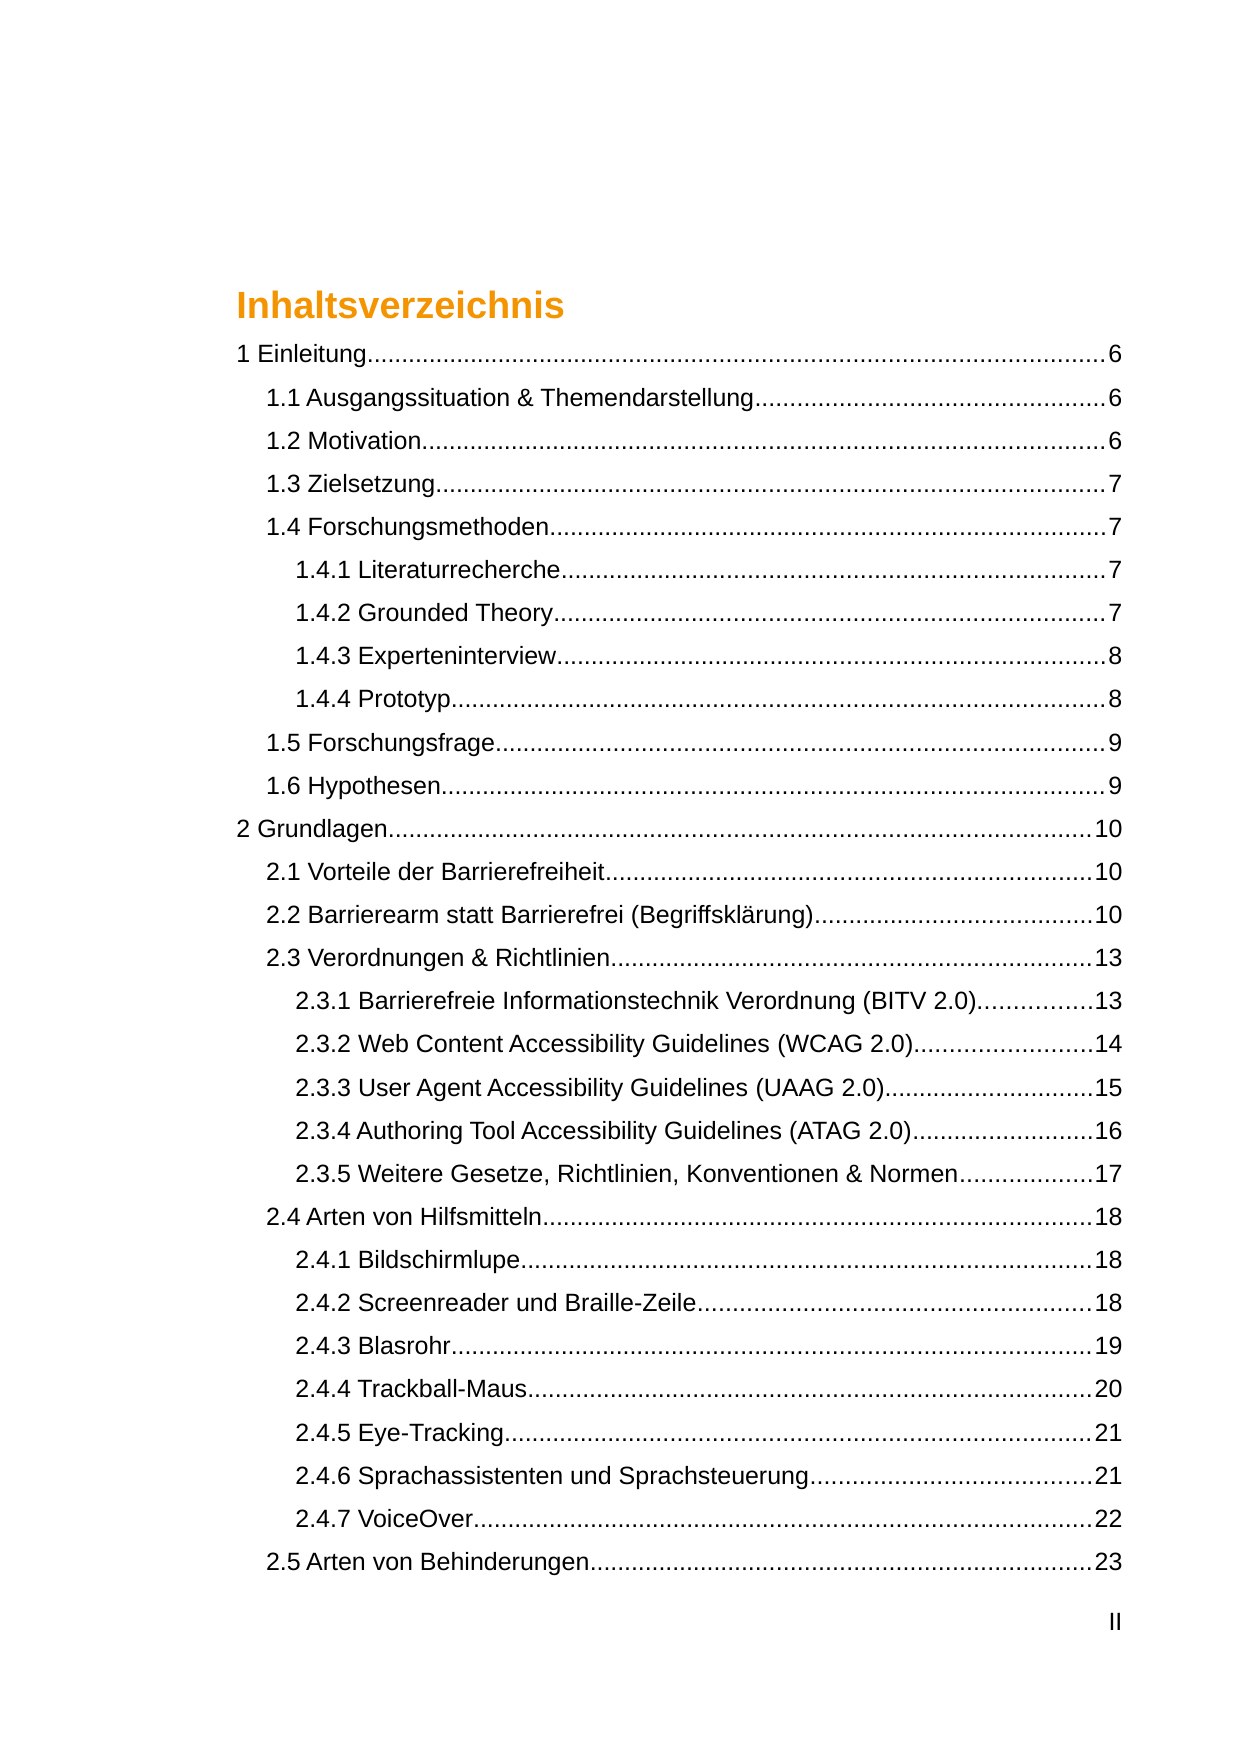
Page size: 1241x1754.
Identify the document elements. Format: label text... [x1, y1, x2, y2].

text 2.4.5 Eye-Tracking 21 [295, 1418, 1122, 1446]
text 2 Grundlagen 10 [236, 814, 1122, 843]
text 1.4 Forschungsmethoden 7 [266, 512, 1122, 541]
text 2.4.3 Blasrohr 19 [295, 1331, 1122, 1360]
text 2.4.7 VoiceOver 22 [295, 1504, 1122, 1533]
text 1.4.3 Experteninterview 8 [295, 641, 1122, 670]
text 1.4.2 Grounded Theory 7 [295, 598, 1122, 627]
text 2.3.2 Web Content Accessibility Guidelines (WCAG 2.0) 14 [295, 1029, 1122, 1058]
text 2.3.4 Authoring Tool Accessibility Guidelines (ATAG 2.0) 16 [295, 1116, 1122, 1144]
text 1.1 Ausgangssituation & Themendarstellung 6 [266, 383, 1122, 411]
text 2.4.2 Screenreader und Braille-Zeile 18 [295, 1288, 1122, 1317]
subtitle Inhaltsverzeichnis [236, 283, 1122, 327]
text 1.3 Zielsetzung 7 [266, 469, 1122, 498]
text 1 Einleitung 6 [236, 339, 1122, 368]
text 2.4.4 Trackball-Maus 20 [295, 1374, 1122, 1403]
text 2.4.6 Sprachassistenten und Sprachsteuerung 21 [295, 1461, 1122, 1489]
text 2.3.1 Barrierefreie Informationstechnik Verordnung (BITV 2.0) 13 [295, 986, 1122, 1015]
text 2.4 Arten von Hilfsmitteln 18 [266, 1202, 1122, 1231]
text 2.3.3 User Agent Accessibility Guidelines (UAAG 2.0) 15 [295, 1073, 1122, 1101]
text 2.5 Arten von Behinderungen 23 [266, 1547, 1122, 1576]
text 2.4.1 Bildschirmlupe 18 [295, 1245, 1122, 1274]
text 1.4.1 Literaturrecherche 7 [295, 555, 1122, 584]
text 2.3.5 Weitere Gesetze, Richtlinien, Konventionen & Normen 17 [295, 1159, 1122, 1188]
text 1.5 Forschungsfrage 9 [266, 728, 1122, 756]
text 1.4.4 Prototyp 8 [295, 684, 1122, 713]
text 1.2 Motivation 6 [266, 426, 1122, 454]
text 1.6 Hypothesen 9 [266, 771, 1122, 799]
text 2.2 Barrierearm statt Barrierefrei (Begriffsklärung) 10 [266, 900, 1122, 929]
text 2.3 Verordnungen & Richtlinien 13 [266, 943, 1122, 972]
text 2.1 Vorteile der Barrierefreiheit 10 [266, 857, 1122, 886]
